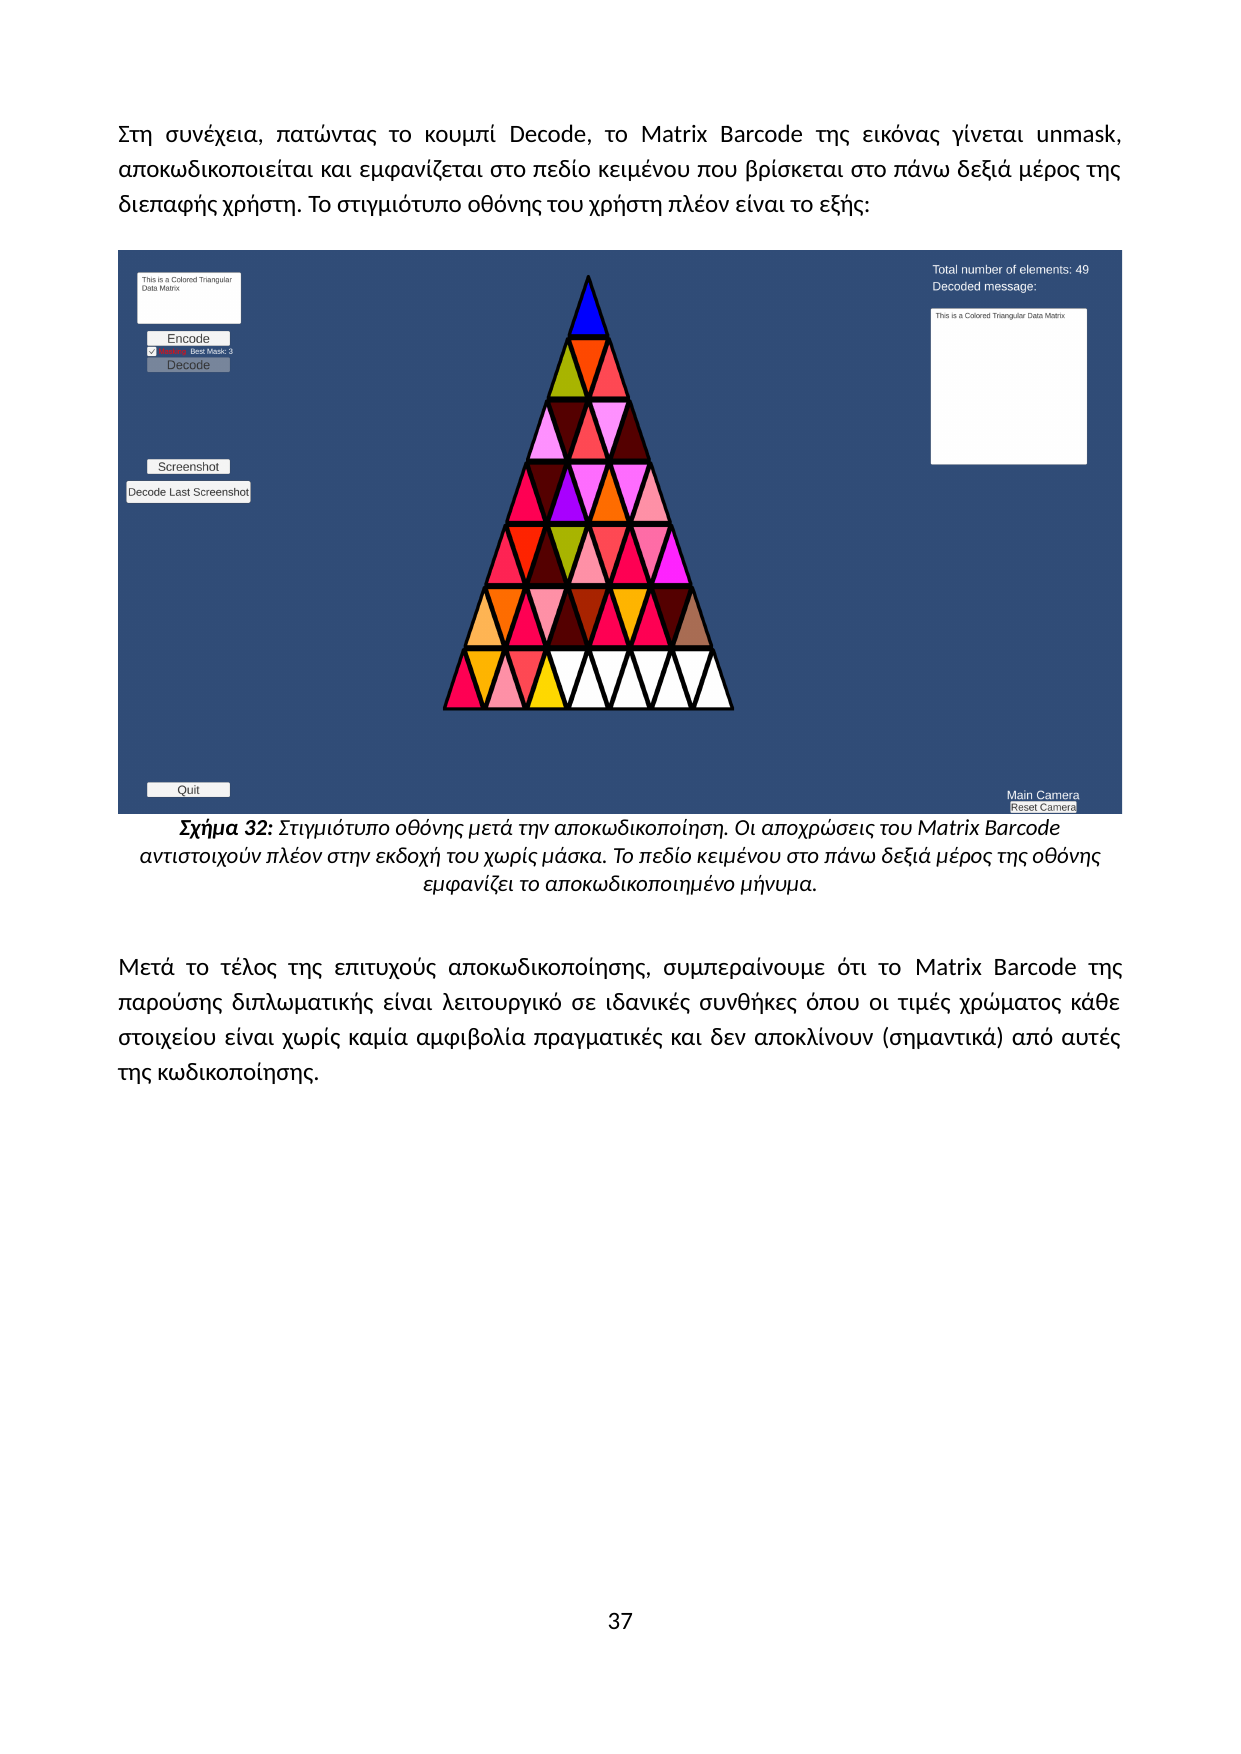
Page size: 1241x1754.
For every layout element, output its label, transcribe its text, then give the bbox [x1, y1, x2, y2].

text Μετά το τέλος της επιτυχούς αποκωδικοποίησης, συμπεραίνουμε ότι το Matrix Barcode της παρούσης διπλωματικής είναι λειτουργικό σε ιδανικές συνθήκες όπου οι τιμές χρώματος κάθε στοιχείου είναι χωρίς καμία αμφιβολία πραγματικές και δεν αποκλίνουν (σημαντικά) από αυτές της κωδικοποίησης. [118, 951, 1122, 1087]
text Σχήμα 32: Στιγμιότυπο οθόνης μετά την αποκωδικοποίηση. Oι αποχρώσεις του Matrix Barcode αντιστοιχούν πλέον στην εκδοχή του χωρίς μάσκα. Το πεδίο κειμένου στο πάνω δεξιά μέρος της οθόνης εμφανίζει το αποκωδικοποιημένο μήνυμα. [118, 814, 1122, 897]
text Στη συνέχεια, πατώντας το κουμπί Decode, το Matrix Barcode της εικόνας γίνεται unmask, αποκωδικοποιείται και εμφανίζεται στο πεδίο κειμένου που βρίσκεται στο πάνω δεξιά μέρος της διεπαφής χρήστη. Το στιγμιότυπο οθόνης του χρήστη πλέον είναι το εξής: [118, 118, 1122, 219]
picture [118, 250, 1123, 814]
